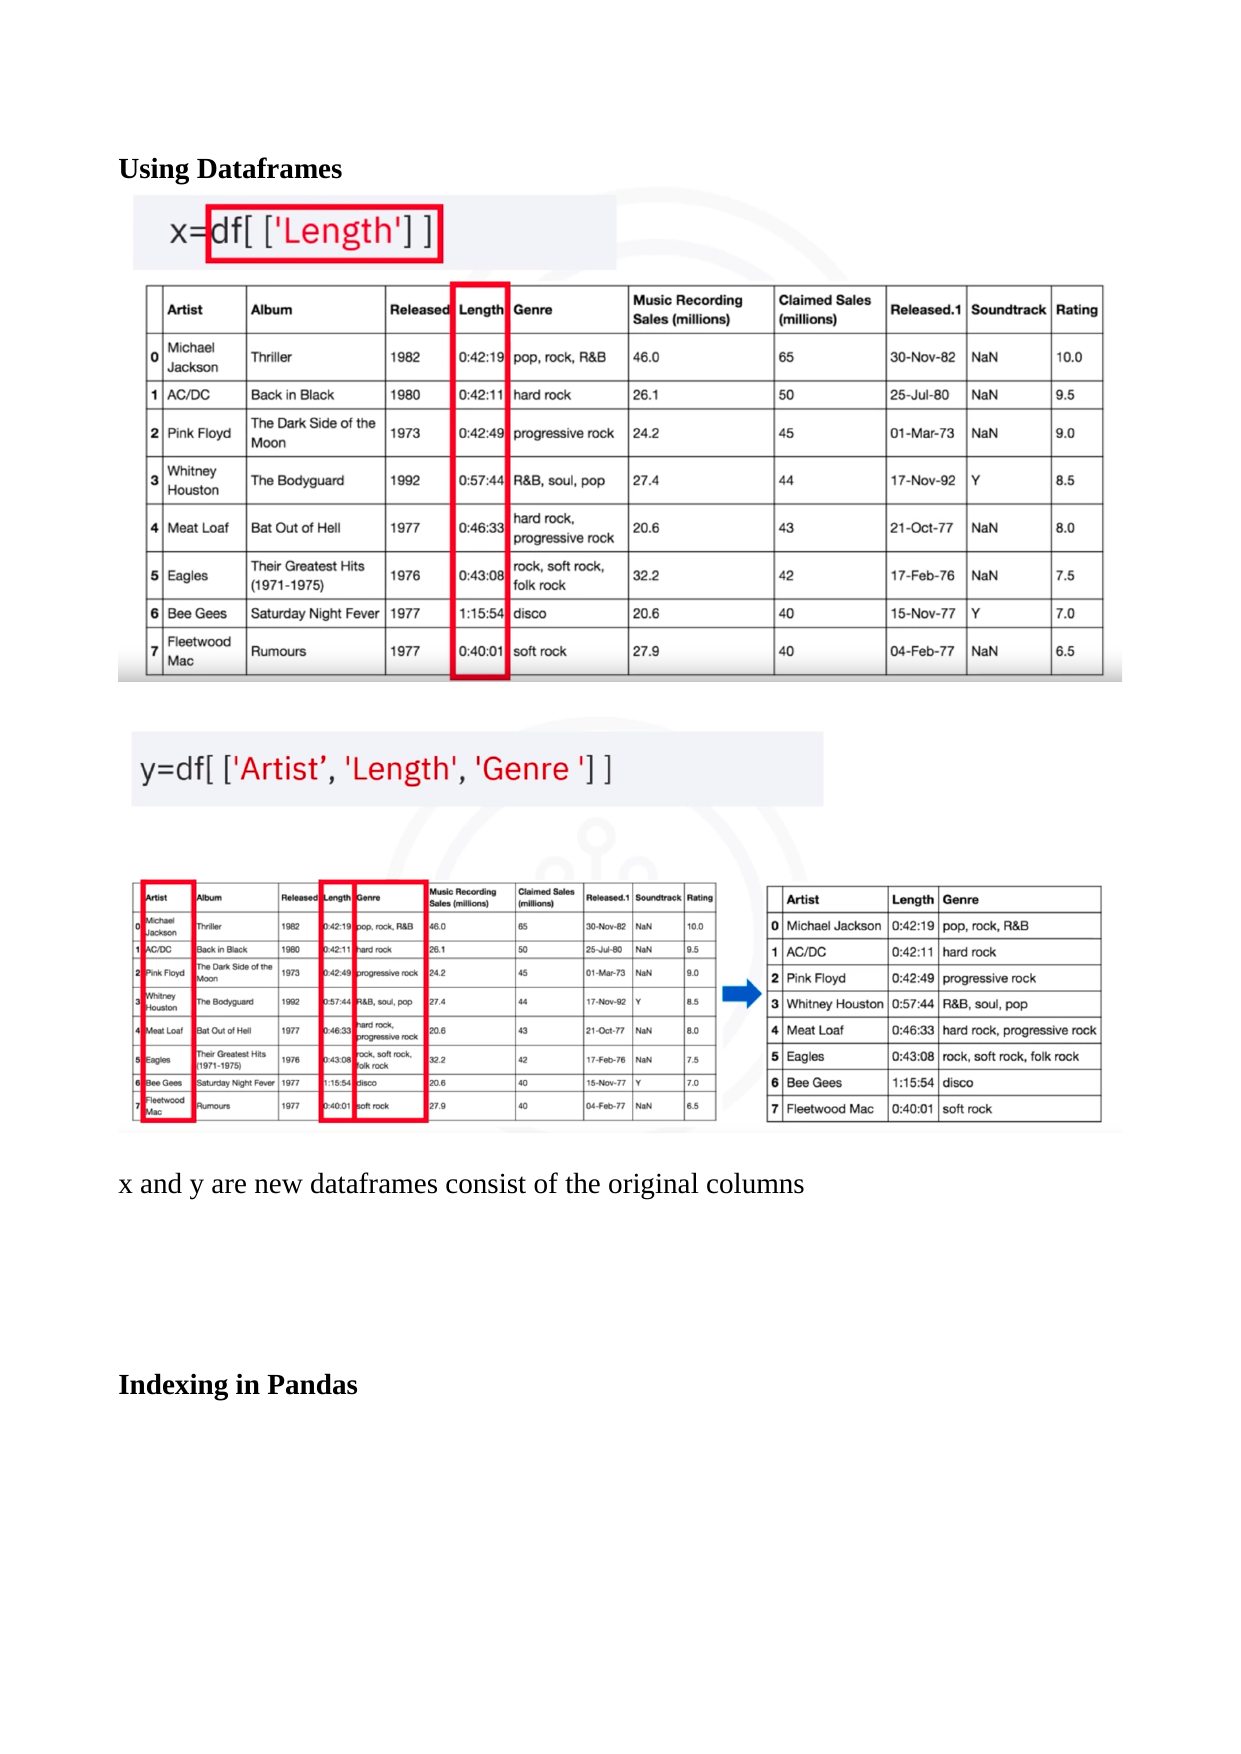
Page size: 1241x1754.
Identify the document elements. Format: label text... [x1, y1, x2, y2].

picture [118, 185, 1123, 682]
text Indexing in Pandas [118, 1367, 1122, 1401]
picture [118, 715, 1123, 1133]
text Using Dataframes [118, 152, 1122, 185]
text x and y are new dataframes consist of the original columns [118, 1166, 1122, 1200]
